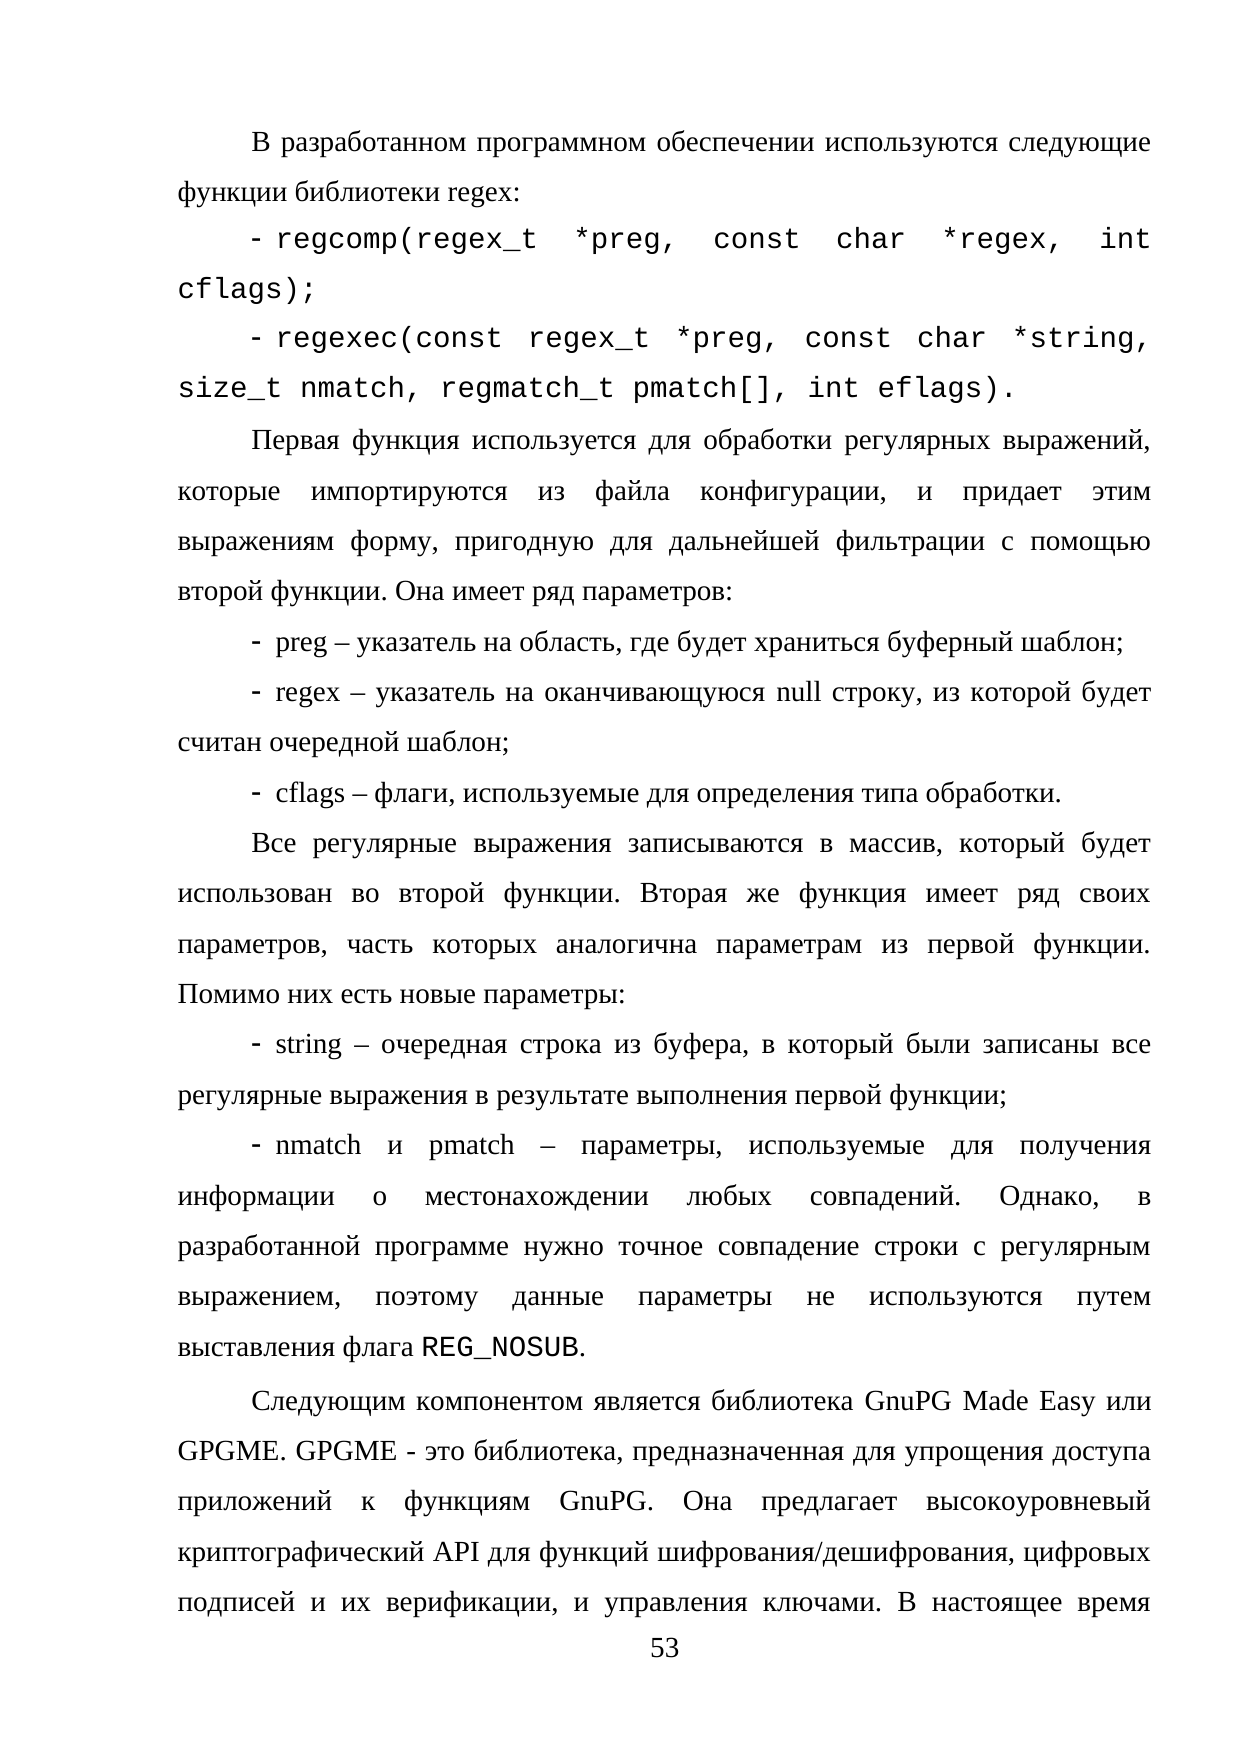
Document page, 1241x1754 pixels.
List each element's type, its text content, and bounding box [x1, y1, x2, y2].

text Следующим компонентом является библиотека GnuPG Made Easy или GPGME. GPGME - это библиотека, предназначенная для упрощения доступа приложений к функциям GnuPG. Она предлагает высокоуровневый криптографический API для функций шифрования/дешифрования, цифровых подписей и их верификации, и управления ключами. В настоящее время [177, 1383, 1152, 1617]
list string – очередная строка из буфера, в который были записаны все регулярные выражения в результате выполнения первой функции; [177, 1027, 1152, 1111]
list cflags – флаги, используемые для определения типа обработки. [177, 775, 1152, 808]
list nmatch и pmatch – параметры, используемые для получения информации о местонахождении любых совпадений. Однако, в разработанной программе нужно точное совпадение строки с регулярным выражением, поэтому данные параметры не используются путем выставления флага REG_NOSUB. [177, 1127, 1152, 1365]
list regcomp(regex_t *preg, const char *regex, int cflags); [177, 224, 1152, 307]
list regex – указатель на оканчивающуюся null строку, из которой будет считан очередной шаблон; [177, 674, 1152, 758]
text Все регулярные выражения записываются в массив, который будет использован во второй функции. Вторая же функция имеет ряд своих параметров, часть которых аналогична параметрам из первой функции. Помимо них есть новые параметры: [177, 825, 1152, 1010]
list regexec(const regex_t *preg, const char *string, size_t nmatch, regmatch_t pmatch[], int eflags). [177, 323, 1152, 406]
list preg – указатель на область, где будет храниться буферный шаблон; [177, 624, 1152, 657]
text В разработанном программном обеспечении используются следующие функции библиотеки regex: [177, 124, 1152, 208]
text Первая функция используется для обработки регулярных выражений, которые импортируются из файла конфигурации, и придает этим выражениям форму, пригодную для дальнейшей фильтрации с помощью второй функции. Она имеет ряд параметров: [177, 422, 1152, 607]
